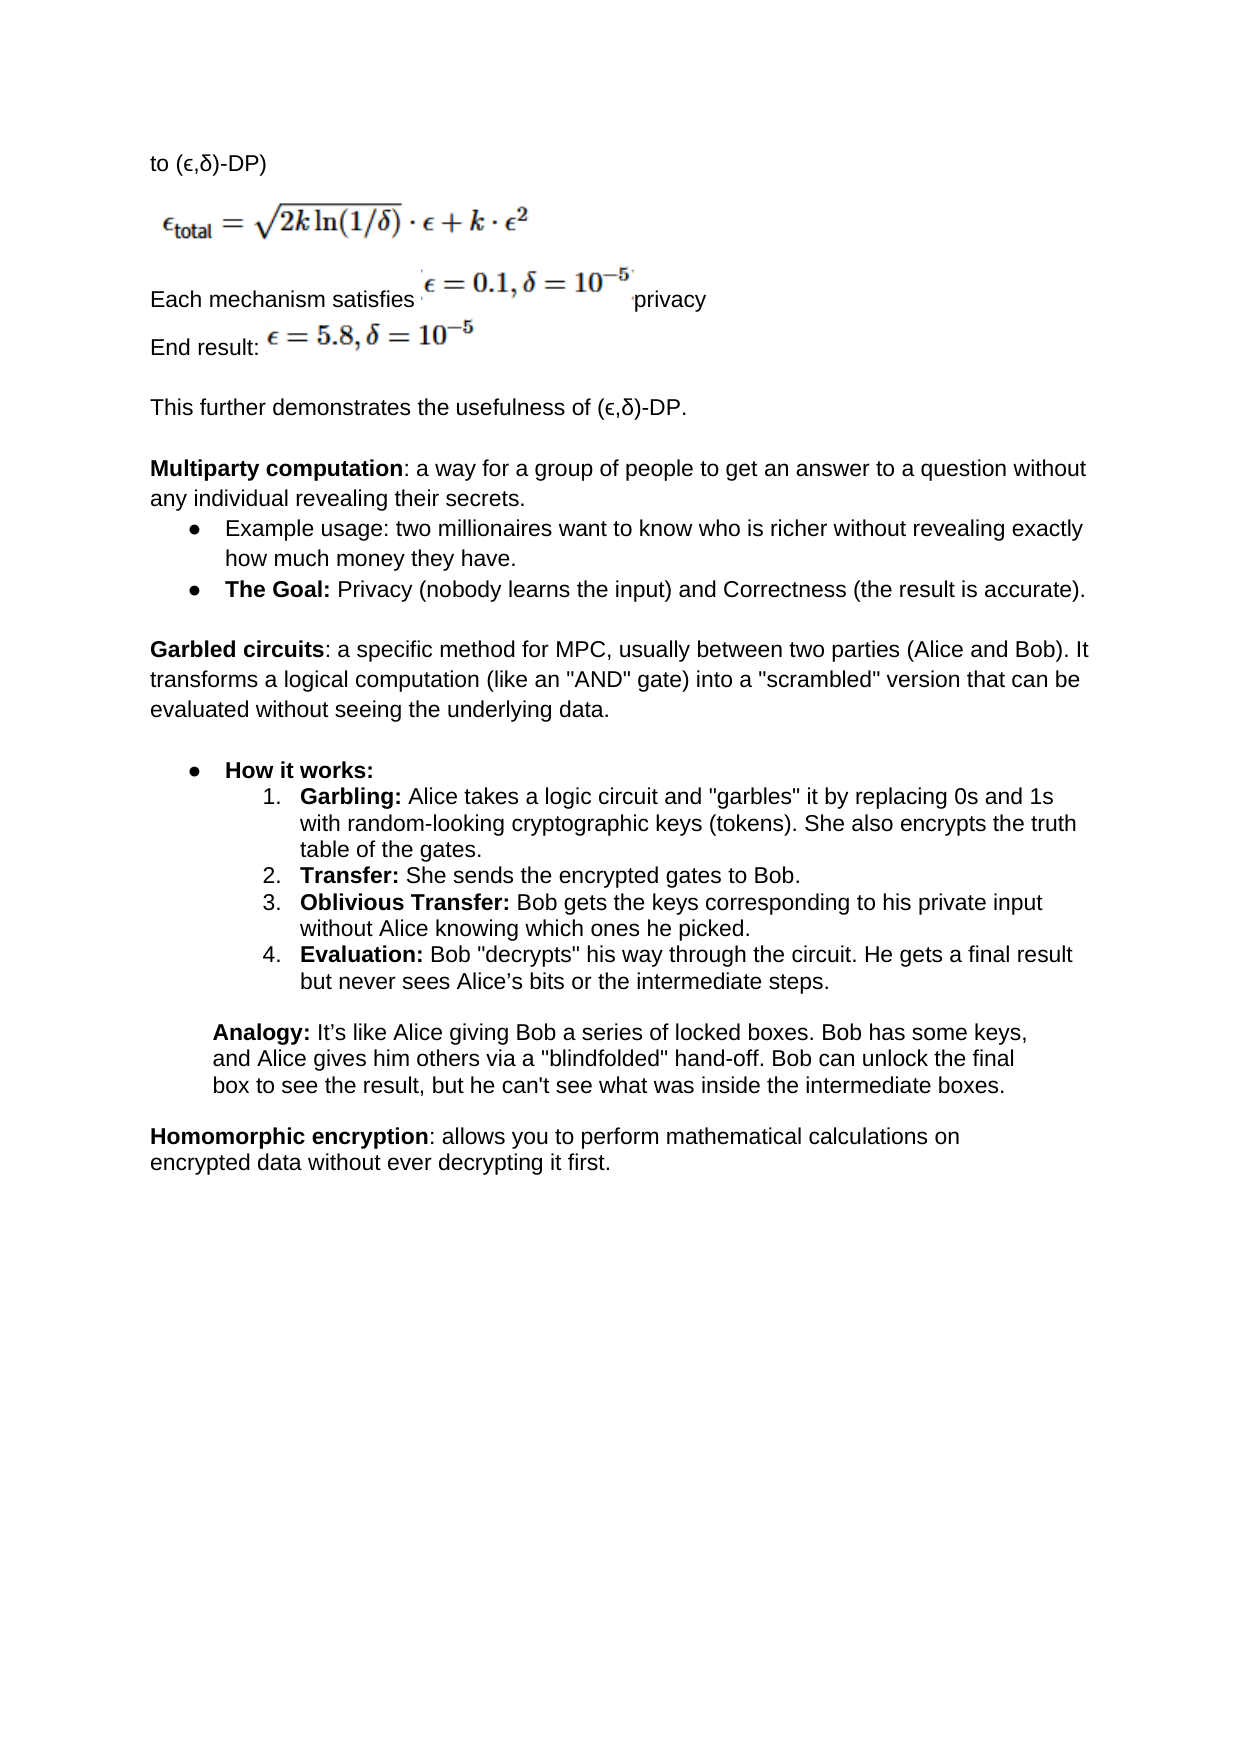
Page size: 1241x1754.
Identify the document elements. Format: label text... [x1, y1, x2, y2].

text End result: [150, 316, 1090, 360]
list The Goal: Privacy (nobody learns the input) and Correctness (the result is accurate). [187, 576, 1090, 602]
text Homomorphic encryption: allows you to perform mathematical calculations on encrypted data without ever decrypting it first. [150, 1123, 1028, 1176]
list Garbling: Alice takes a logic circuit and "garbles" it by replacing 0s and 1s with random-looking cryptographic keys (tokens). She also encrypts the truth table of the gates. [262, 783, 1090, 862]
text to (ϵ,δ)-DP) [150, 150, 1090, 176]
list Oblivious Transfer: Bob gets the keys corresponding to his private input without Alice knowing which ones he picked. [262, 888, 1090, 941]
list Example usage: two millionaires want to know who is richer without revealing exactly how much money they have. [187, 515, 1090, 572]
text This further demonstrates the usefulness of (ϵ,δ)-DP. [150, 394, 1090, 421]
list Transfer: She sends the encrypted gates to Bob. [262, 862, 1090, 888]
list How it works: [187, 757, 1090, 783]
picture [421, 262, 634, 308]
list Evaluation: Bob "decrypts" his way through the circuit. He gets a final result but never sees Alice’s bits or the intermediate steps. [262, 941, 1090, 994]
text Each mechanism satisfies privacy [150, 262, 1090, 312]
text Multiparty computation: a way for a group of people to get an answer to a question without any individual revealing their secrets. [150, 455, 1090, 511]
picture [150, 180, 552, 259]
picture [266, 316, 476, 356]
text Analogy: It’s like Alice giving Bob a series of locked boxes. Bob has some keys, and Alice gives him others via a "blindfolded" hand-off. Bob can unlock the final box to see the result, but he can't see what was inside the intermediate boxes. [212, 1019, 1028, 1098]
text Garbled circuits: a specific method for MPC, usually between two parties (Alice and Bob). It transforms a logical computation (like an "AND" gate) into a "scrambled" version that can be evaluated without seeing the underlying data. [150, 636, 1090, 723]
